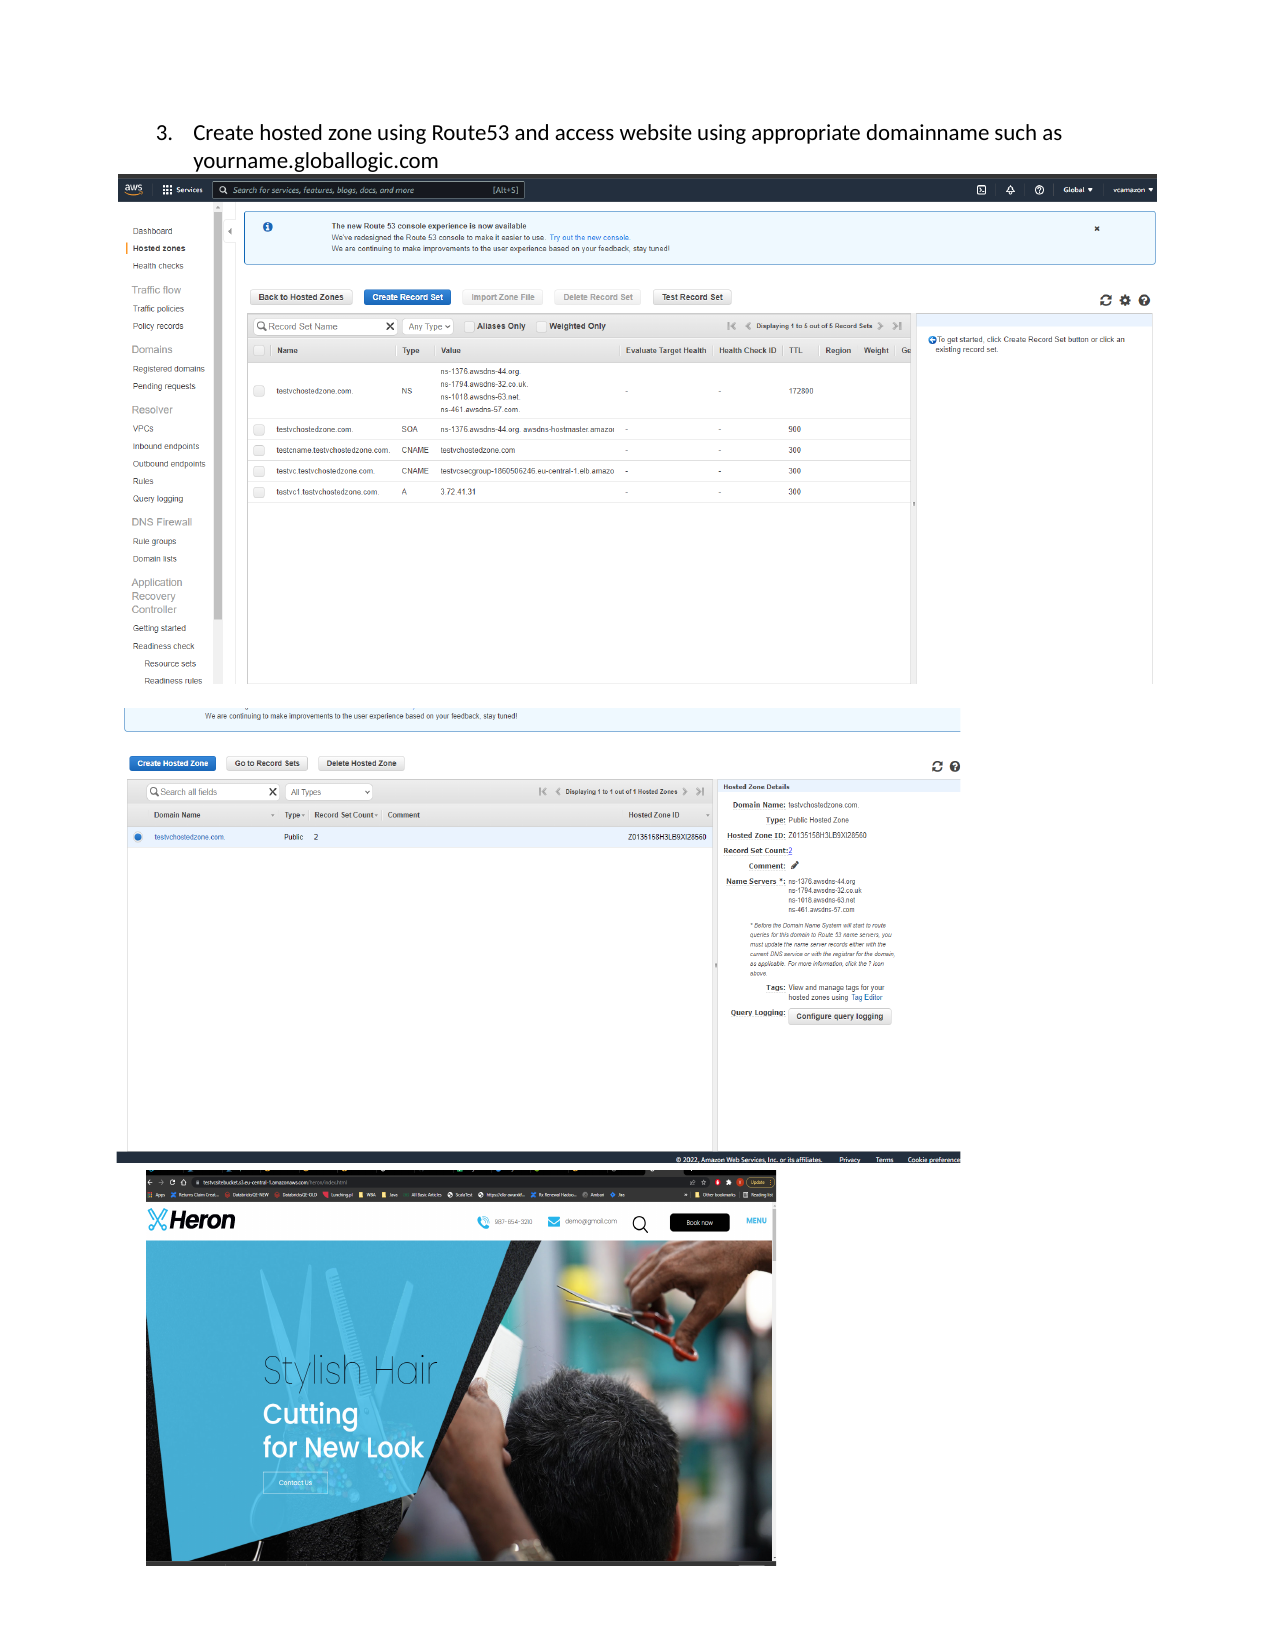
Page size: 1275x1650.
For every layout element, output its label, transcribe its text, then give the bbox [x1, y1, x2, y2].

list Create hosted zone using Route53 and access website using appropriate domainname such as yourname.globallogic.com [156, 118, 1157, 174]
picture [146, 1170, 777, 1566]
picture [118, 174, 1157, 684]
picture [116, 708, 961, 1163]
